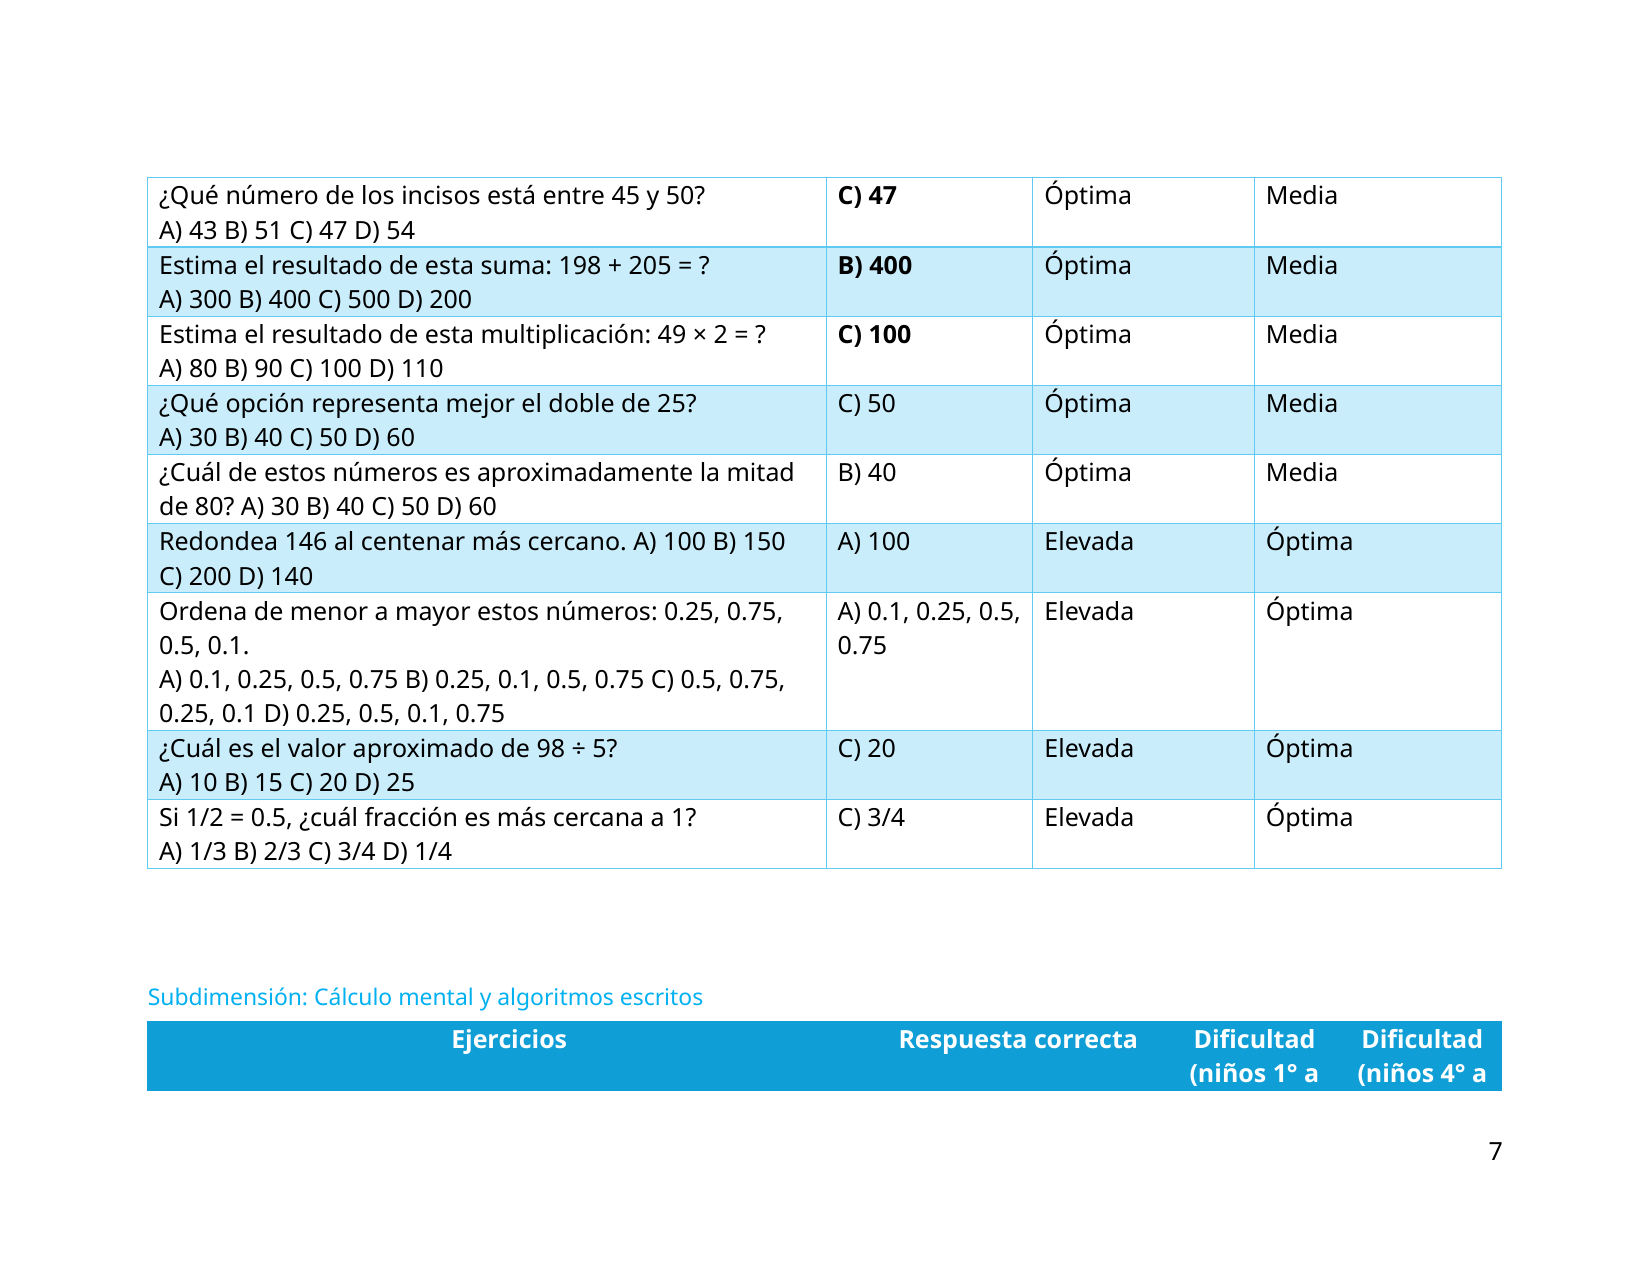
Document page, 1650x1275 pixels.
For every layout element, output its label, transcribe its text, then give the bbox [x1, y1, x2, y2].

table_header Dificultad (niños 4° a [1343, 1022, 1501, 1090]
table_cell C) 47 [827, 178, 1032, 246]
table_cell Estima el resultado de esta suma: 198 + 205 = ? A) 300 B) 400 C) 500 D) 200 [148, 248, 826, 316]
table_cell ¿Qué número de los incisos está entre 45 y 50? A) 43 B) 51 C) 47 D) 54 [148, 178, 826, 246]
table_cell C) 50 [827, 386, 1032, 454]
table_cell Redondea 146 al centenar más cercano. A) 100 B) 150 C) 200 D) 140 [148, 524, 826, 592]
table_cell Elevada [1033, 593, 1254, 729]
table_cell Óptima [1033, 248, 1254, 316]
table_cell Óptima [1255, 800, 1501, 868]
table_cell Óptima [1033, 317, 1254, 385]
table_cell Media [1255, 248, 1501, 316]
subtitle Subdimensión: Cálculo mental y algoritmos escritos [148, 981, 1502, 1012]
table_cell Elevada [1033, 800, 1254, 868]
table_cell Elevada [1033, 731, 1254, 799]
table_cell Media [1255, 317, 1501, 385]
table_cell Óptima [1033, 178, 1254, 246]
table_cell B) 40 [827, 455, 1032, 523]
table_cell Óptima [1033, 455, 1254, 523]
table_cell A) 100 [827, 524, 1032, 592]
table_cell Media [1255, 178, 1501, 246]
table_cell Óptima [1255, 524, 1501, 592]
table_cell Óptima [1255, 593, 1501, 729]
table_cell ¿Cuál de estos números es aproximadamente la mitad de 80? A) 30 B) 40 C) 50 D) 60 [148, 455, 826, 523]
table_header Dificultad (niños 1° a [1166, 1022, 1342, 1090]
table_cell Estima el resultado de esta multiplicación: 49 × 2 = ? A) 80 B) 90 C) 100 D) 110 [148, 317, 826, 385]
table_header Ejercicios [148, 1022, 870, 1090]
table_cell Óptima [1255, 731, 1501, 799]
table_cell Óptima [1033, 386, 1254, 454]
table_cell C) 100 [827, 317, 1032, 385]
table_cell ¿Qué opción representa mejor el doble de 25? A) 30 B) 40 C) 50 D) 60 [148, 386, 826, 454]
table_header Respuesta correcta [871, 1022, 1165, 1090]
table_cell C) 3/4 [827, 800, 1032, 868]
table_cell Media [1255, 386, 1501, 454]
table_cell B) 400 [827, 248, 1032, 316]
table_cell Media [1255, 455, 1501, 523]
table_cell A) 0.1, 0.25, 0.5, 0.75 [827, 593, 1032, 729]
table_cell Ordena de menor a mayor estos números: 0.25, 0.75, 0.5, 0.1. A) 0.1, 0.25, 0.5, 0.75 B) 0.25, 0.1, 0.5, 0.75 C) 0.5, 0.75, 0.25, 0.1 D) 0.25, 0.5, 0.1, 0.75 [148, 593, 826, 729]
table_cell C) 20 [827, 731, 1032, 799]
table_cell Si 1/2 = 0.5, ¿cuál fracción es más cercana a 1? A) 1/3 B) 2/3 C) 3/4 D) 1/4 [148, 800, 826, 868]
table_cell ¿Cuál es el valor aproximado de 98 ÷ 5? A) 10 B) 15 C) 20 D) 25 [148, 731, 826, 799]
table_cell Elevada [1033, 524, 1254, 592]
